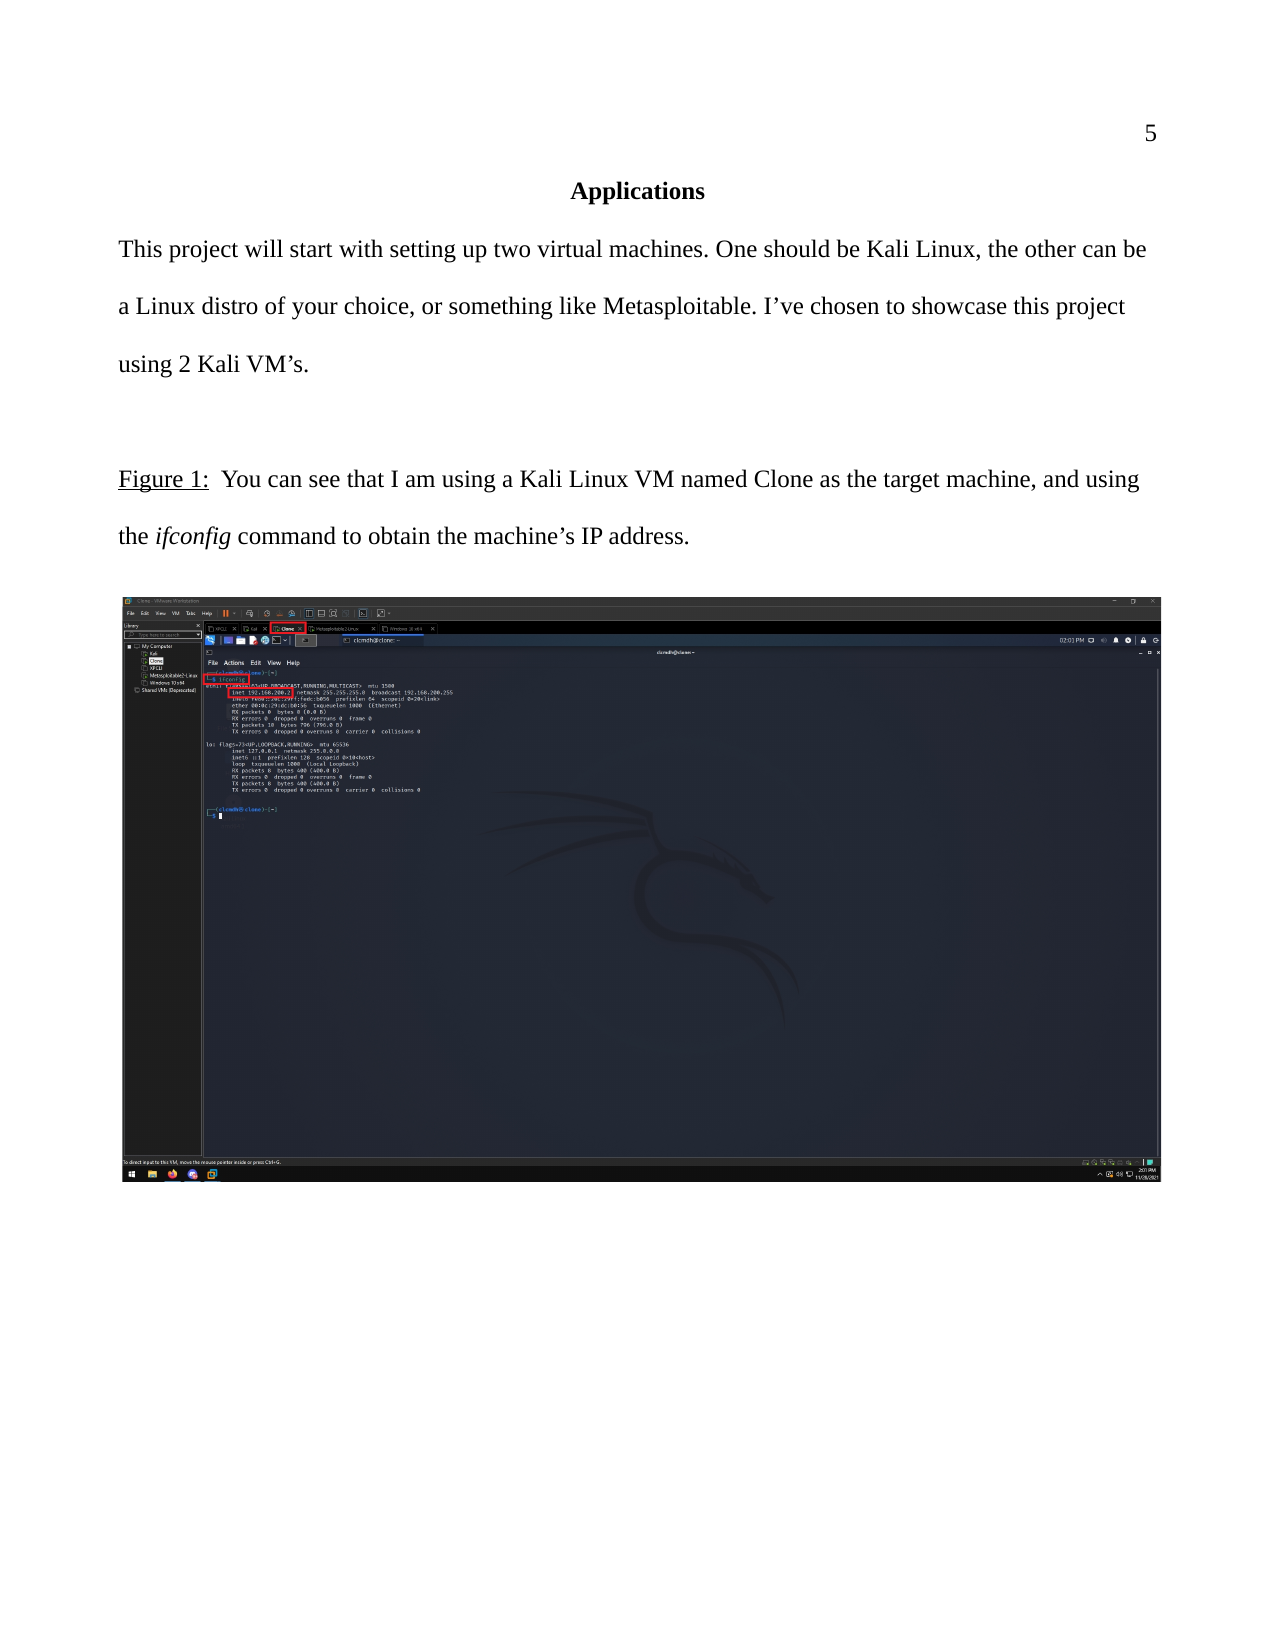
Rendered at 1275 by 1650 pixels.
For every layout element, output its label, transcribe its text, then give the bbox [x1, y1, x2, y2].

picture [122, 597, 1162, 1182]
text Applications [118, 176, 1157, 205]
text Figure 1: You can see that I am using a Kali Linux VM named Clone as the target machine, and using the ifconfig command to obtain the machine’s IP address. [118, 464, 1157, 550]
text This project will start with setting up two virtual machines. One should be Kali Linux, the other can be a Linux distro of your choice, or something like Metasploitable. I’ve chosen to showcase this project using 2 Kali VM’s. [118, 234, 1157, 378]
